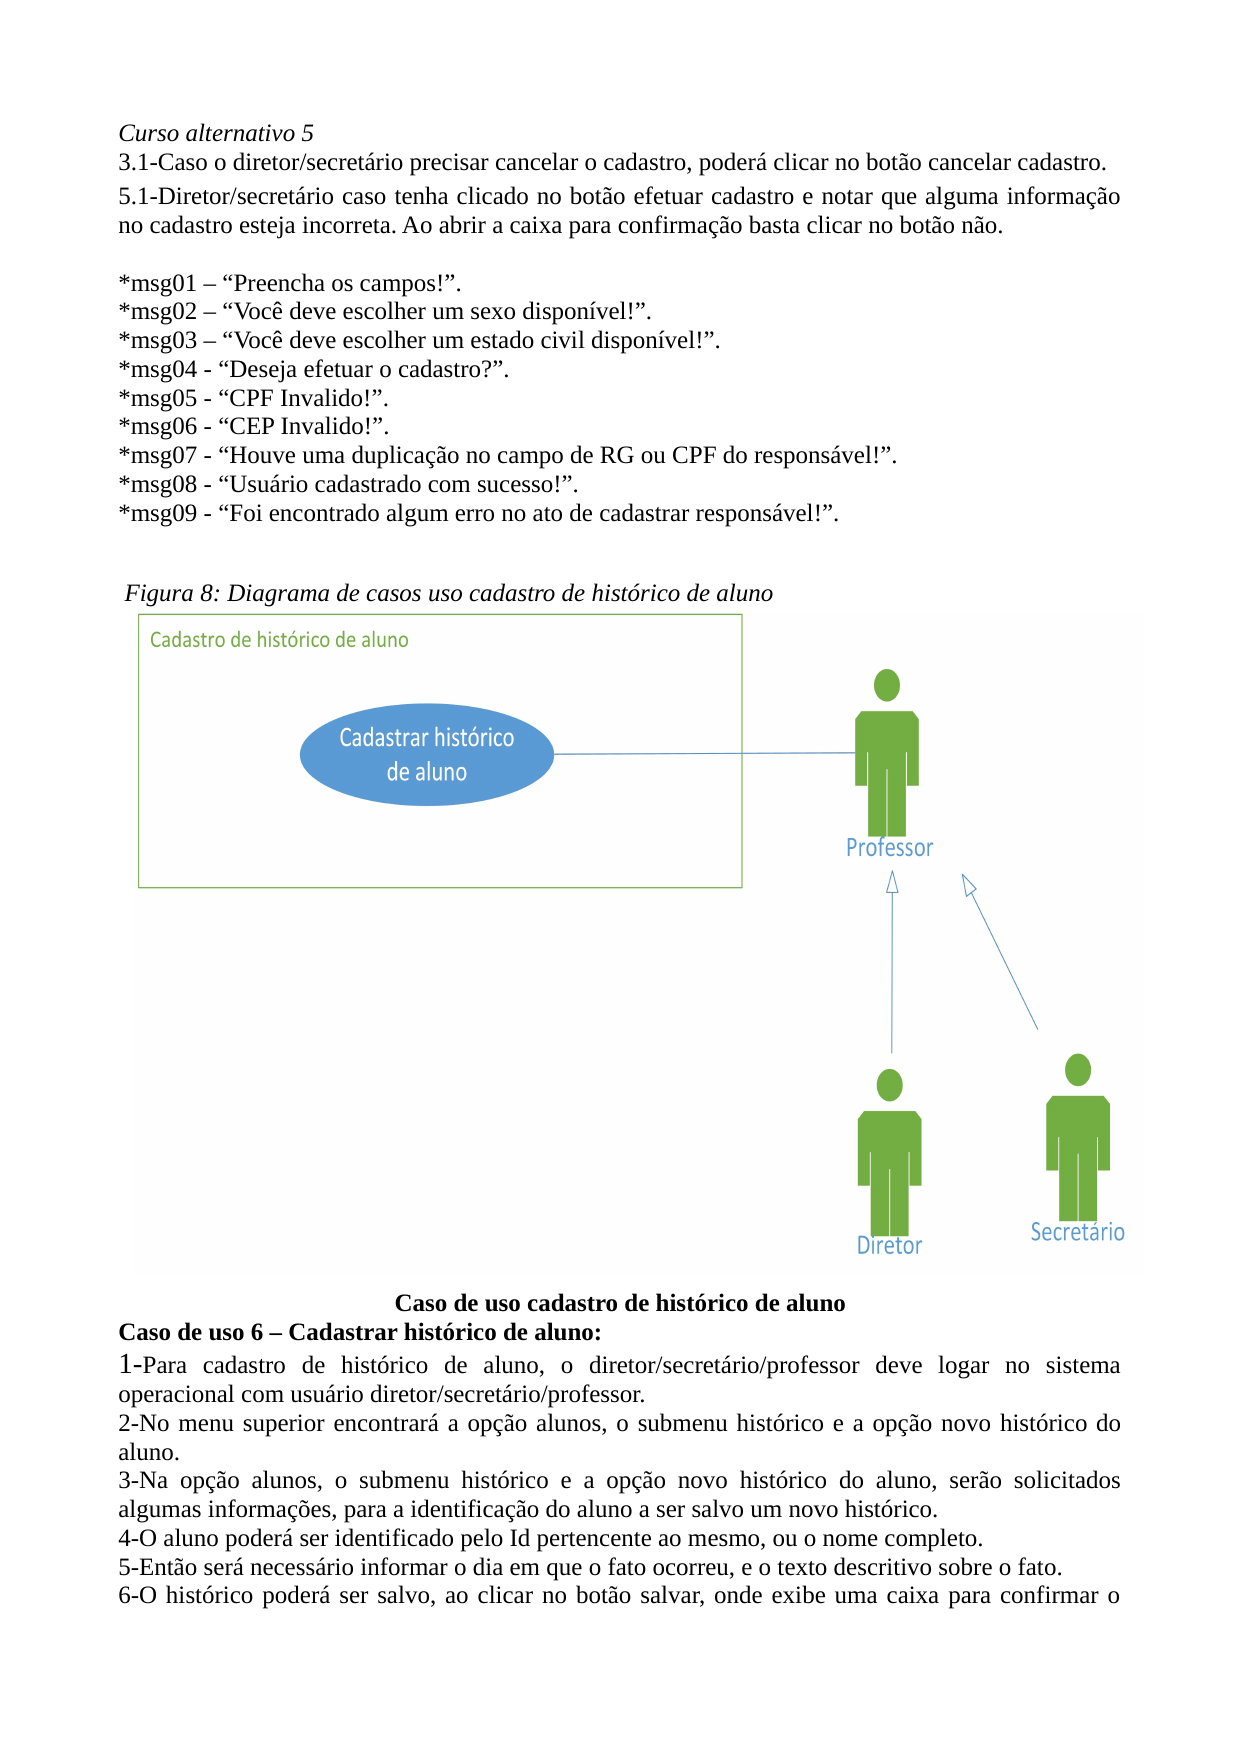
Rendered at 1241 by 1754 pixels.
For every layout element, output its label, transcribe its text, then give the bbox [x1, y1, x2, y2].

subtitle Curso alternativo 5 [118, 118, 1122, 147]
text *msg04 - “Deseja efetuar o cadastro?”. [118, 354, 1122, 383]
text *msg01 – “Preencha os campos!”. [118, 268, 1122, 296]
text 5-Então será necessário informar o dia em que o fato ocorreu, e o texto descritivo sobre o fato. [118, 1552, 1122, 1581]
text Figura 8: Diagrama de casos uso cadastro de histórico de aluno [124, 578, 1152, 607]
text 5.1-Diretor/secretário caso tenha clicado no botão efetuar cadastro e notar que alguma informação no cadastro esteja incorreta. Ao abrir a caixa para confirmação basta clicar no botão não. [118, 181, 1122, 239]
text *msg06 - “CEP Invalido!”. [118, 411, 1122, 440]
text *msg03 – “Você deve escolher um estado civil disponível!”. [118, 325, 1122, 354]
text 3.1-Caso o diretor/secretário precisar cancelar o cadastro, poderá clicar no botão cancelar cadastro. [118, 147, 1122, 176]
text *msg09 - “Foi encontrado algum erro no ato de cadastrar responsável!”. [118, 498, 1122, 526]
text *msg02 – “Você deve escolher um sexo disponível!”. [118, 296, 1122, 325]
text 2-No menu superior encontrará a opção alunos, o submenu histórico e a opção novo histórico do aluno. [118, 1408, 1122, 1466]
text *msg05 - “CPF Invalido!”. [118, 383, 1122, 411]
text 6-O histórico poderá ser salvo, ao clicar no botão salvar, onde exibe uma caixa para confirmar o [118, 1581, 1122, 1609]
text 3-Na opção alunos, o submenu histórico e a opção novo histórico do aluno, serão solicitados algumas informações, para a identificação do aluno a ser salvo um novo histórico. [118, 1466, 1122, 1523]
text *msg07 - “Houve uma duplicação no campo de RG ou CPF do responsável!”. [118, 440, 1122, 469]
picture [132, 613, 1144, 1276]
text *msg08 - “Usuário cadastrado com sucesso!”. [118, 469, 1122, 498]
text 1-Para cadastro de histórico de aluno, o diretor/secretário/professor deve logar no sistema operacional com usuário diretor/secretário/professor. [118, 1346, 1122, 1408]
text Caso de uso cadastro de histórico de aluno [118, 555, 1122, 1317]
text 4-O aluno poderá ser identificado pelo Id pertencente ao mesmo, ou o nome completo. [118, 1523, 1122, 1552]
text Caso de uso 6 – Cadastrar histórico de aluno: [118, 1317, 1122, 1346]
